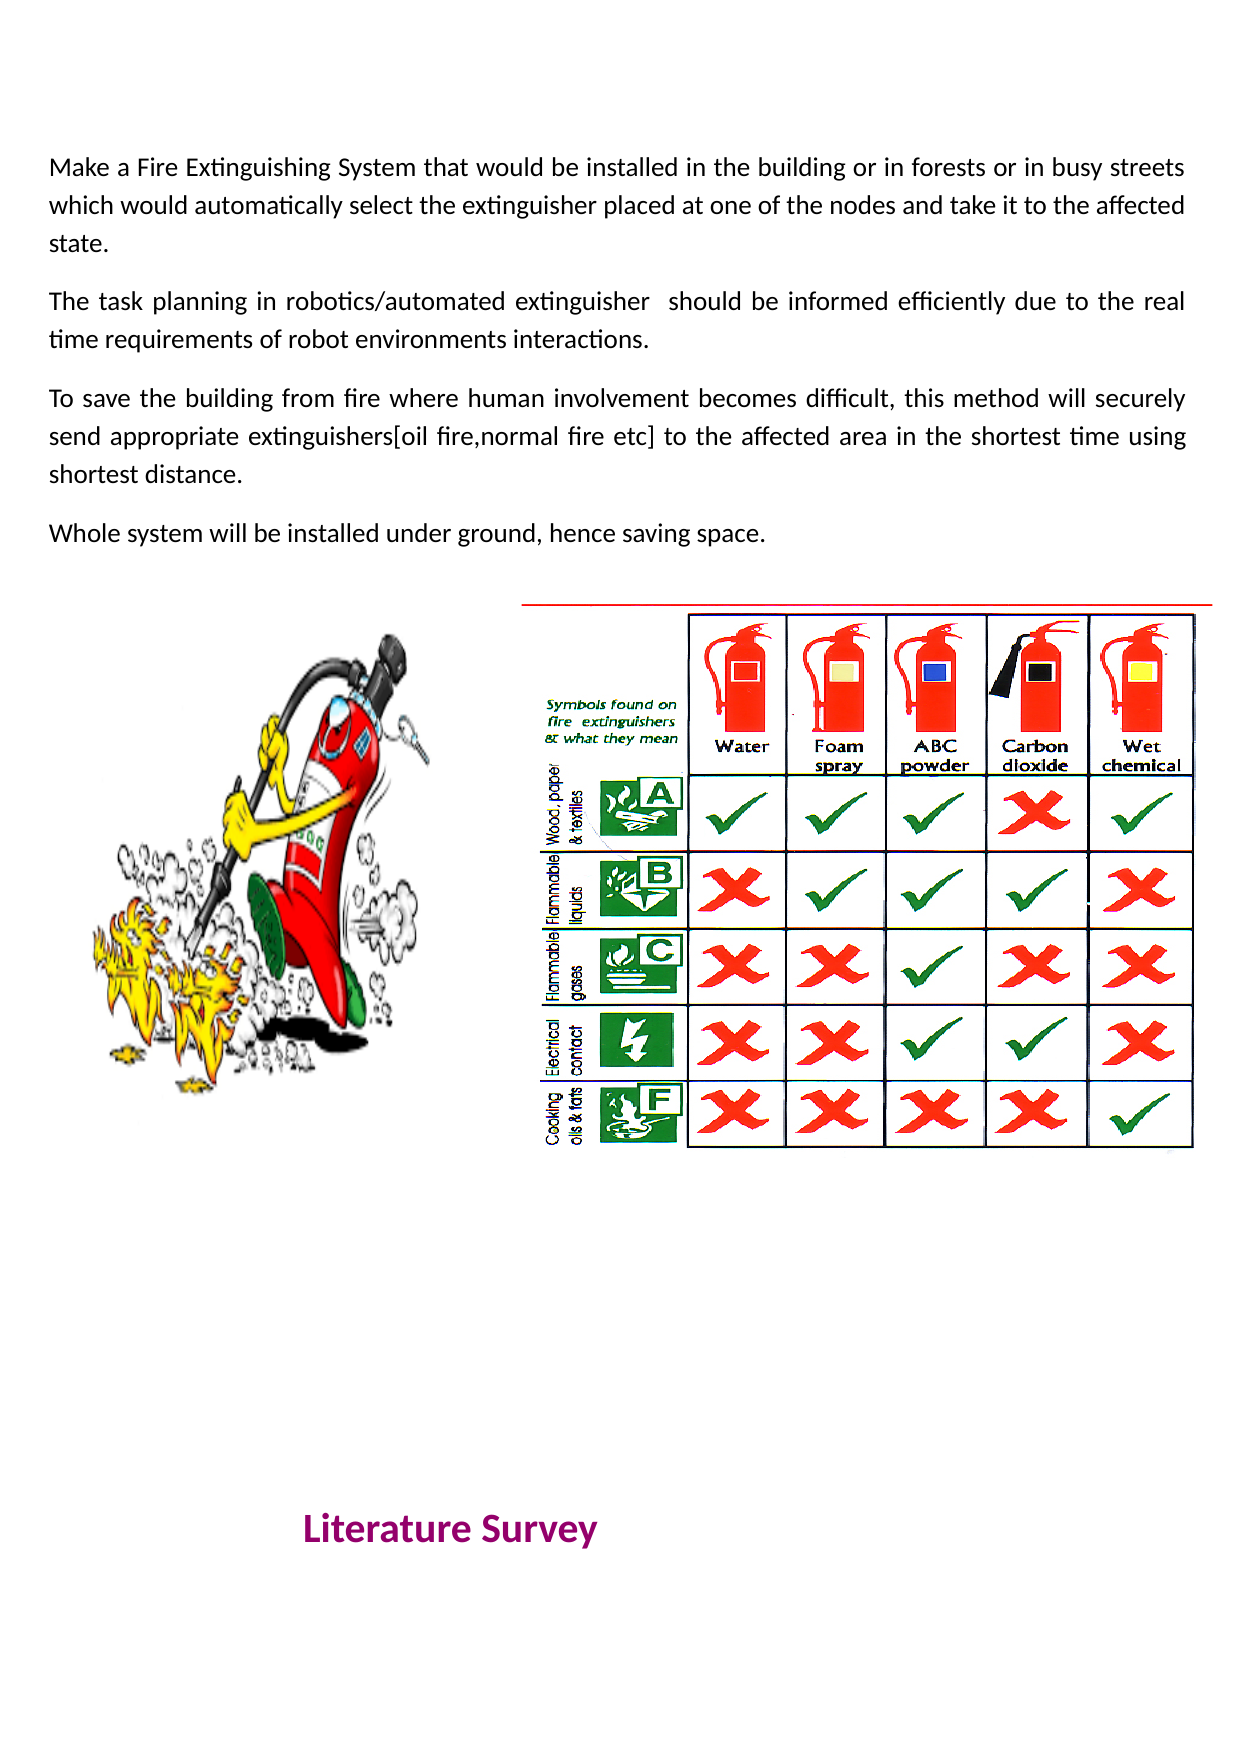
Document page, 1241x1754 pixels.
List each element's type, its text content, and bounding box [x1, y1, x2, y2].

picture [521, 604, 1213, 1158]
text Whole system will be installed under ground, hence saving space. [48, 516, 1187, 549]
text Make a Fire Extinguishing System that would be installed in the building or in forests or in busy streets which would automatically select the extinguisher placed at one of the nodes and take it to the affected state. [48, 150, 1187, 259]
text Literature Survey [48, 1502, 1187, 1553]
picture [78, 602, 443, 1131]
text The task planning in robotics/automated extinguisher should be informed efficiently due to the real time requirements of robot environments interactions. [48, 284, 1187, 356]
text To save the building from fire where human involvement becomes difficult, this method will securely send appropriate extinguishers[oil fire,normal fire etc] to the affected area in the shortest time using shortest distance. [48, 381, 1187, 490]
